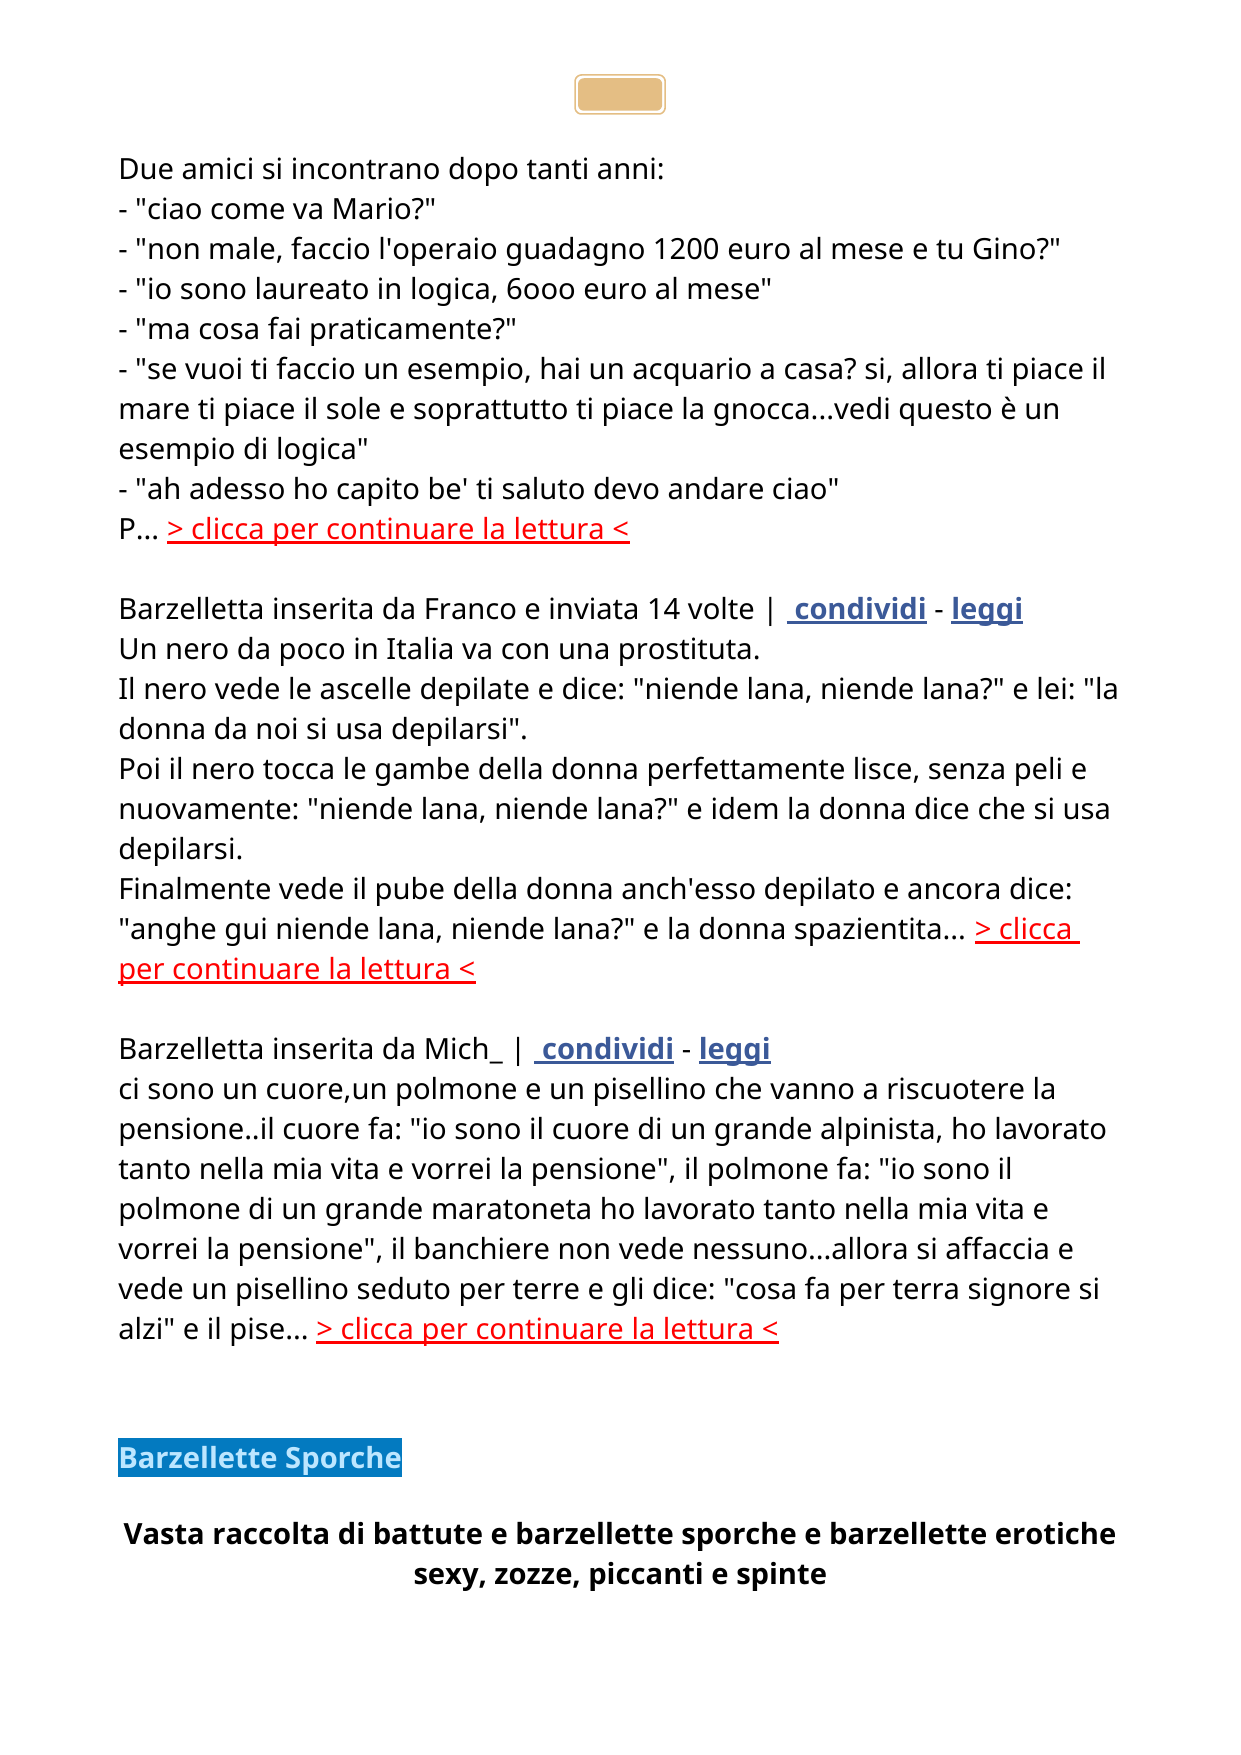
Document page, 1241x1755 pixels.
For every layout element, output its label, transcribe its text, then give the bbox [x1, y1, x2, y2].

text ci sono un cuore,un polmone e un pisellino che vanno a riscuotere la pensione..il cuore fa: "io sono il cuore di un grande alpinista, ho lavorato tanto nella mia vita e vorrei la pensione", il polmone fa: "io sono il polmone di un grande maratoneta ho lavorato tanto nella mia vita e vorrei la pensione", il banchiere non vede nessuno...allora si affaccia e vede un pisellino seduto per terre e gli dice: "cosa fa per terra signore si alzi" e il pise... > clicca per continuare la lettura < [118, 1068, 1122, 1348]
text Barzelletta inserita da Franco e inviata 14 volte | condividi - leggi [118, 548, 1122, 628]
text Un nero da poco in Italia va con una prostituta. Il nero vede le ascelle depilate e dice: "niende lana, niende lana?" e lei: "la donna da noi si usa depilarsi". Poi il nero tocca le gambe della donna perfettamente lisce, senza peli e nuovamente: "niende lana, niende lana?" e idem la donna dice che si usa depilarsi. Finalmente vede il pube della donna anch'esso depilato e ancora dice: "anghe gui niende lana, niende lana?" e la donna spazientita... > clicca per continuare la lettura < [118, 628, 1122, 988]
text Barzelletta inserita da Mich_ | condividi - leggi [118, 988, 1122, 1068]
text Vasta raccolta di battute e barzellette sporche e barzellette erotiche sexy, zozze, piccanti e spinte [118, 1513, 1122, 1593]
text Due amici si incontrano dopo tanti anni: - "ciao come va Mario?" - "non male, faccio l'operaio guadagno 1200 euro al mese e tu Gino?" - "io sono laureato in logica, 6ooo euro al mese" - "ma cosa fai praticamente?" - "se vuoi ti faccio un esempio, hai un acquario a casa? si, allora ti piace il mare ti piace il sole e soprattutto ti piace la gnocca...vedi questo è un esempio di logica" - "ah adesso ho capito be' ti saluto devo andare ciao" P... > clicca per continuare la lettura < [118, 148, 1122, 548]
text Barzellette Sporche [118, 1437, 1122, 1477]
